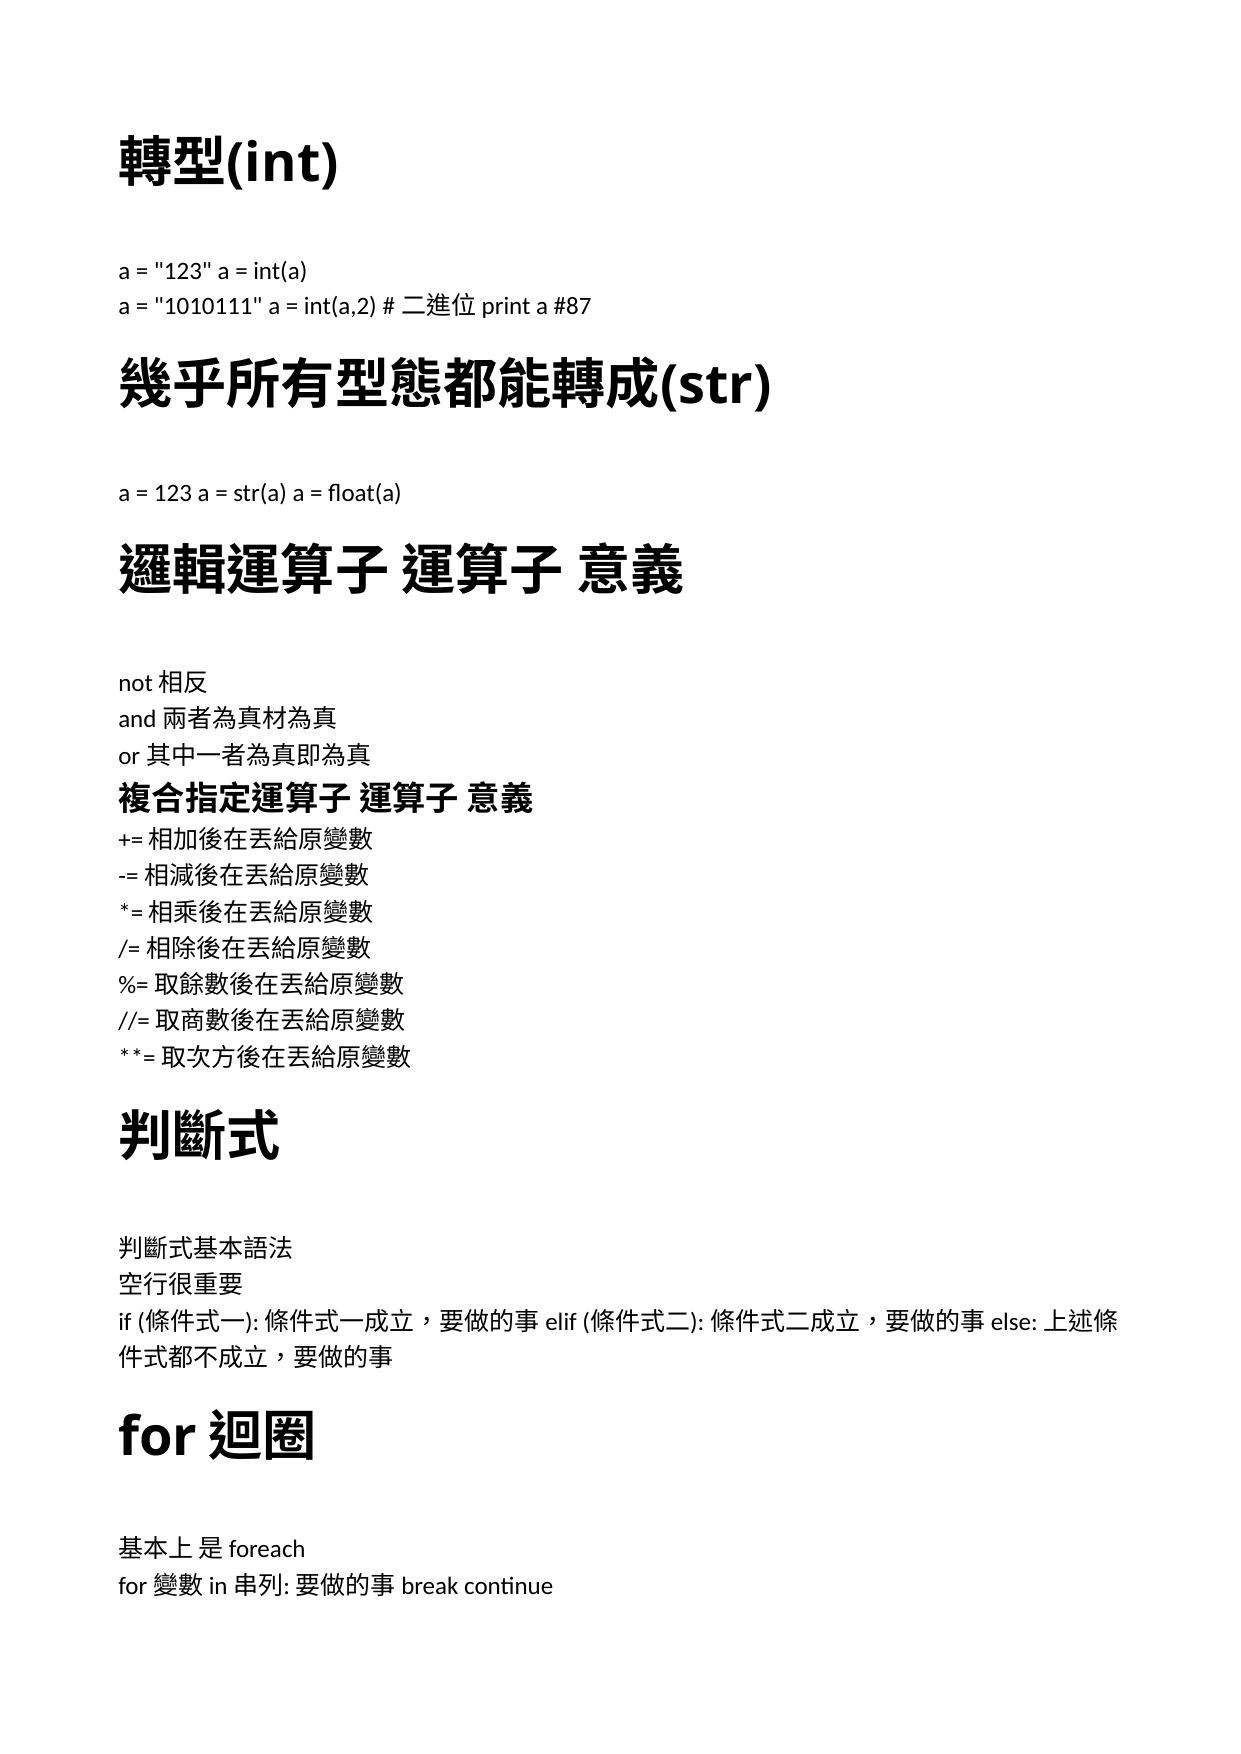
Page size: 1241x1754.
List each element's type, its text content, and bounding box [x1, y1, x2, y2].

text a = "123" a = int(a) [118, 255, 1122, 285]
text 基本上 是foreach [118, 1529, 1122, 1565]
text *= 相乘後在丟給原變數 [118, 892, 1122, 928]
text -= 相減後在丟給原變數 [118, 856, 1122, 892]
subtitle 判斷式 [118, 1092, 1122, 1171]
text 空行很重要 [118, 1265, 1122, 1301]
text /= 相除後在丟給原變數 [118, 928, 1122, 964]
text 判斷式基本語法 [118, 1228, 1122, 1265]
subtitle 複合指定運算子 運算子 意義 [118, 771, 1122, 819]
text //= 取商數後在丟給原變數 [118, 1001, 1122, 1037]
subtitle 邏輯運算子 運算子 意義 [118, 526, 1122, 605]
subtitle 轉型(int) [118, 118, 1122, 197]
text %= 取餘數後在丟給原變數 [118, 964, 1122, 1001]
text **= 取次方後在丟給原變數 [118, 1037, 1122, 1073]
text a = 123 a = str(a) a = float(a) [118, 477, 1122, 507]
text if (條件式一): 條件式一成立，要做的事 elif (條件式二): 條件式二成立，要做的事 else: 上述條件式都不成立，要做的事 [118, 1301, 1122, 1373]
text for 變數 in 串列: 要做的事 break continue [118, 1565, 1122, 1601]
text and 兩者為真材為真 [118, 699, 1122, 735]
subtitle for迴圈 [118, 1392, 1122, 1471]
text or 其中一者為真即為真 [118, 735, 1122, 771]
text not 相反 [118, 663, 1122, 699]
text += 相加後在丟給原變數 [118, 819, 1122, 856]
subtitle 幾乎所有型態都能轉成(str) [118, 340, 1122, 419]
text a = "1010111" a = int(a,2) # 二進位 print a #87 [118, 285, 1122, 322]
